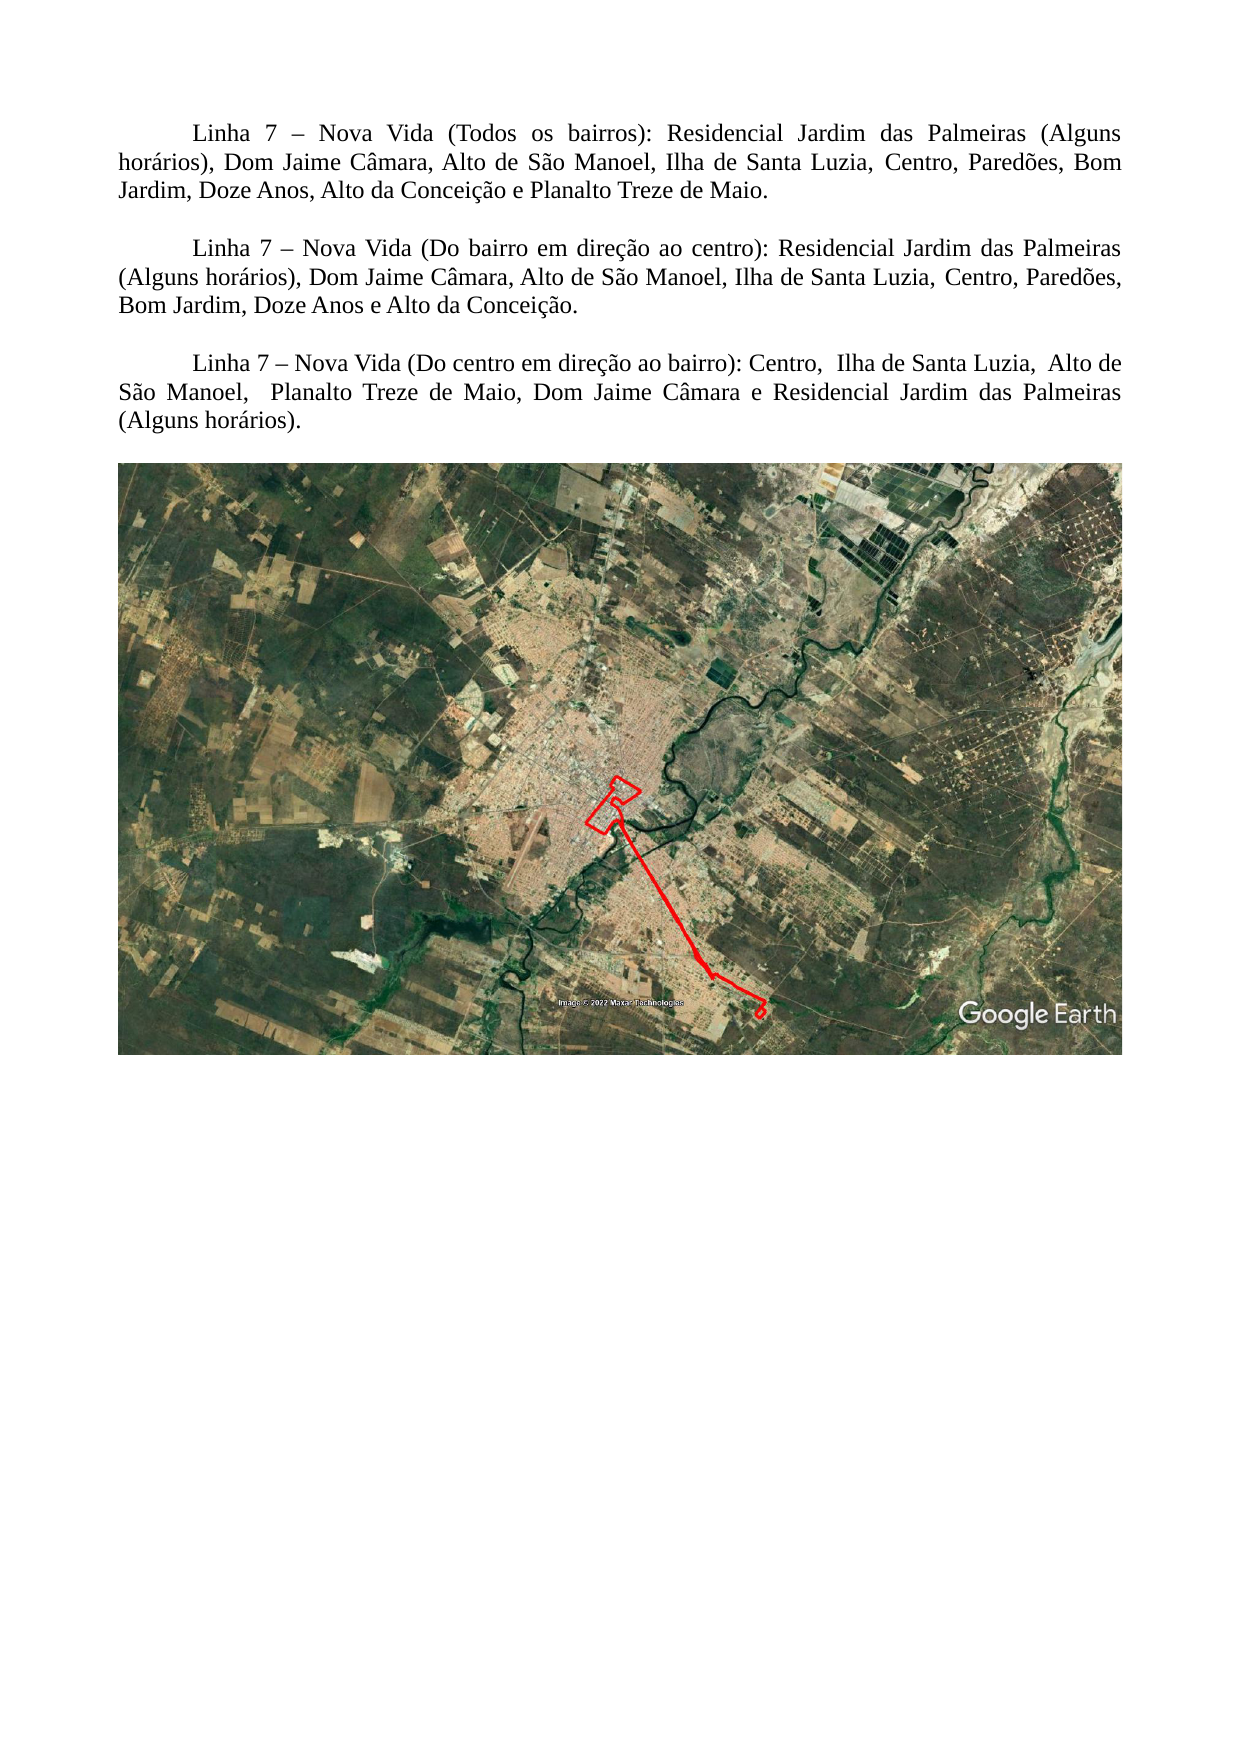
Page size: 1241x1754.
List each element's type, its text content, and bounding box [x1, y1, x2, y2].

text Linha 7 – Nova Vida (Do bairro em direção ao centro): Residencial Jardim das Palmeiras (Alguns horários), Dom Jaime Câmara, Alto de São Manoel, Ilha de Santa Luzia, Centro, Paredões, Bom Jardim, Doze Anos e Alto da Conceição. [118, 233, 1122, 319]
text Linha 7 – Nova Vida (Do centro em direção ao bairro): Centro, Ilha de Santa Luzia, Alto de São Manoel, Planalto Treze de Maio, Dom Jaime Câmara e Residencial Jardim das Palmeiras (Alguns horários). [118, 348, 1122, 434]
text Linha 7 – Nova Vida (Todos os bairros): Residencial Jardim das Palmeiras (Alguns horários), Dom Jaime Câmara, Alto de São Manoel, Ilha de Santa Luzia, Centro, Paredões, Bom Jardim, Doze Anos, Alto da Conceição e Planalto Treze de Maio. [118, 118, 1122, 204]
picture [118, 463, 1123, 1055]
